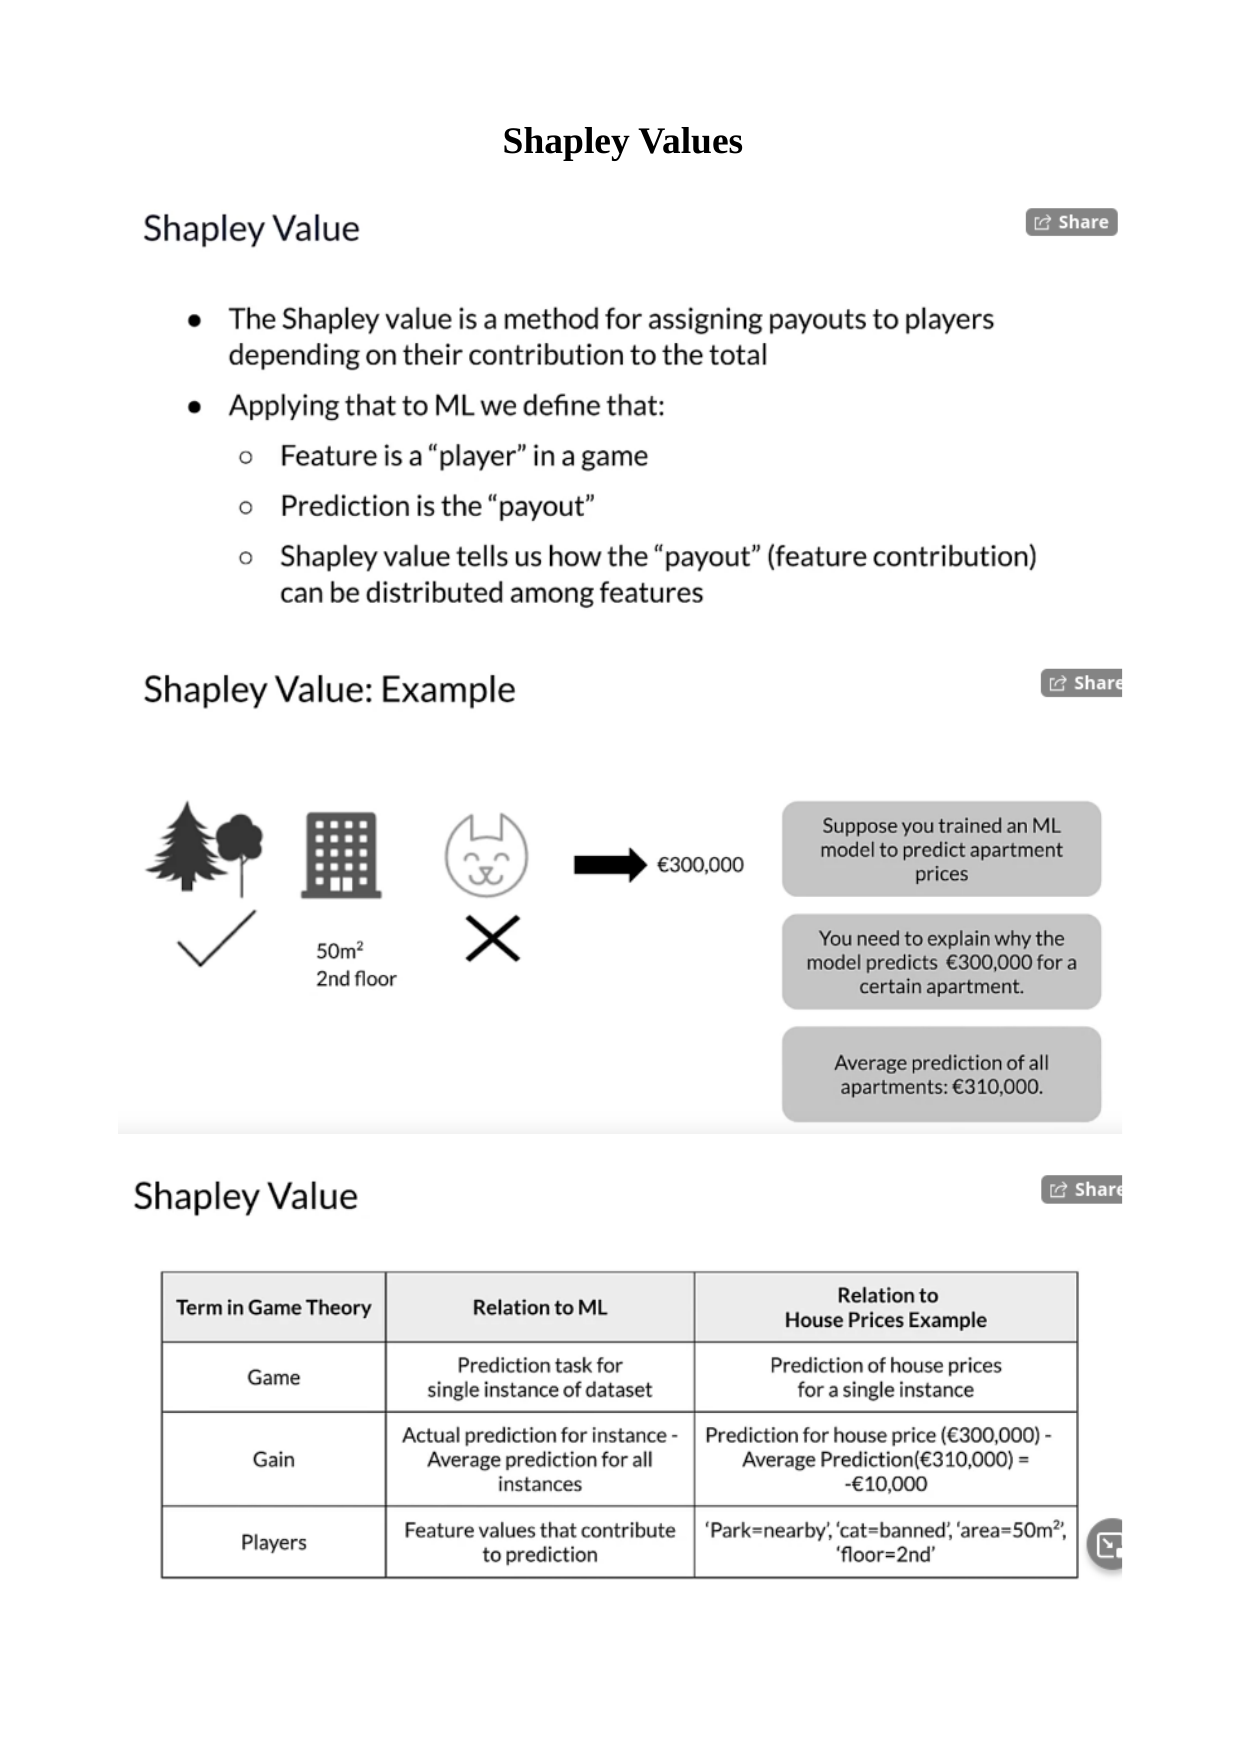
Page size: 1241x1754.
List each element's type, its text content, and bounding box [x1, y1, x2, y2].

picture [118, 1162, 1123, 1591]
subtitle Shapley Values [118, 118, 1122, 161]
picture [118, 202, 1123, 632]
picture [118, 660, 1123, 1134]
